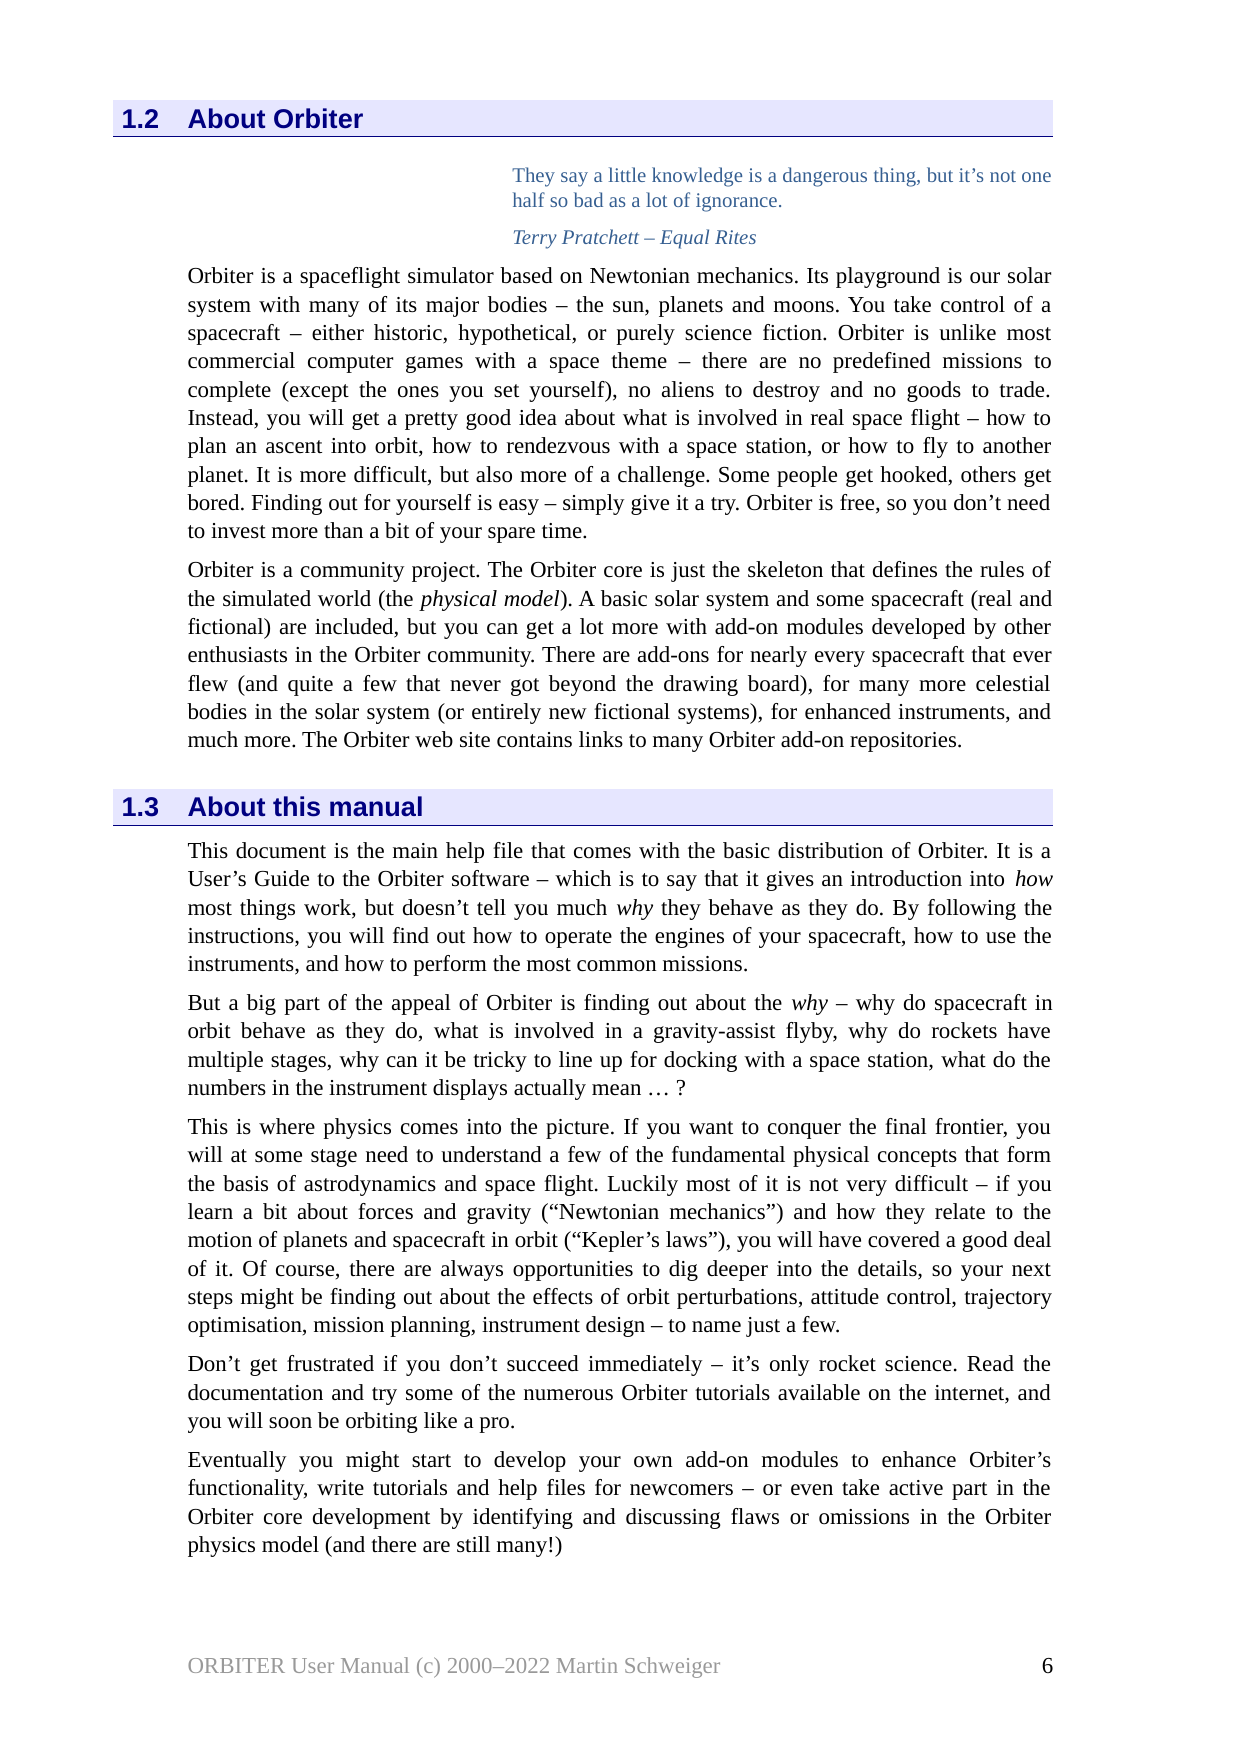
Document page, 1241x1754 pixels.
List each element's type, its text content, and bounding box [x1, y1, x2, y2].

text But a big part of the appeal of Orbiter is finding out about the why – why do spacecraft in orbit behave as they do, what is involved in a gravity-assist flyby, why do rockets have multiple stages, why can it be tricky to line up for docking with a space station, what do the numbers in the instrument displays actually mean … ? [187, 988, 1053, 1101]
text They say a little knowledge is a dangerous thing, but it’s not one half so bad as a lot of ignorance. [512, 163, 1053, 212]
text Don’t get frustrated if you don’t succeed immediately – it’s only rocket science. Read the documentation and try some of the numerous Orbiter tutorials available on the internet, and you will soon be orbiting like a pro. [187, 1349, 1053, 1434]
text Eventually you might start to develop your own add-on modules to enhance Orbiter’s functionality, write tutorials and help files for newcomers – or even take active part in the Orbiter core development by identifying and discussing flaws or omissions in the Orbiter physics model (and there are still many!) [187, 1445, 1053, 1558]
text This is where physics comes into the picture. If you want to conquer the final frontier, you will at some stage need to understand a few of the fundamental physical concepts that form the basis of astrodynamics and space flight. Luckily most of it is not very difficult – if you learn a bit about forces and gravity (“Newtonian mechanics”) and how they relate to the motion of planets and spacecraft in orbit (“Kepler’s laws”), you will have covered a good deal of it. Of course, there are always opportunities to dig deeper into the details, so your next steps might be finding out about the effects of orbit perturbations, attitude control, trajectory optimisation, mission planning, instrument design – to name just a few. [187, 1112, 1053, 1338]
subtitle About this manual [113, 789, 1053, 825]
text Orbiter is a community project. The Orbiter core is just the skeleton that defines the rules of the simulated world (the physical model). A basic solar system and some spacecraft (real and fictional) are included, but you can get a lot more with add-on modules developed by other enthusiasts in the Orbiter community. There are add-ons for nearly every spacecraft that ever flew (and quite a few that never got beyond the drawing board), for many more celestial bodies in the solar system (or entirely new fictional systems), for enhanced instruments, and much more. The Orbiter web site contains links to many Orbiter add-on repositories. [187, 555, 1053, 754]
subtitle About Orbiter [113, 100, 1053, 136]
text Terry Pratchett – Equal Rites [512, 224, 1053, 249]
text Orbiter is a spaceflight simulator based on Newtonian mechanics. Its playground is our solar system with many of its major bodies – the sun, planets and moons. You take control of a spacecraft – either historic, hypothetical, or purely science fiction. Orbiter is unlike most commercial computer games with a space theme – there are no predefined missions to complete (except the ones you set yourself), no aliens to destroy and no goods to trade. Instead, you will get a pretty good idea about what is involved in real space flight – how to plan an ascent into orbit, how to rendezvous with a space station, or how to fly to another planet. It is more difficult, but also more of a challenge. Some people get hooked, others get bored. Finding out for yourself is easy – simply give it a try. Orbiter is free, so you don’t need to invest more than a bit of your spare time. [187, 261, 1053, 545]
text This document is the main help file that comes with the basic distribution of Orbiter. It is a User’s Guide to the Orbiter software – which is to say that it gives an introduction into how most things work, but doesn’t tell you much why they behave as they do. By following the instructions, you will find out how to operate the engines of your spacecraft, how to use the instruments, and how to perform the most common missions. [187, 836, 1053, 977]
